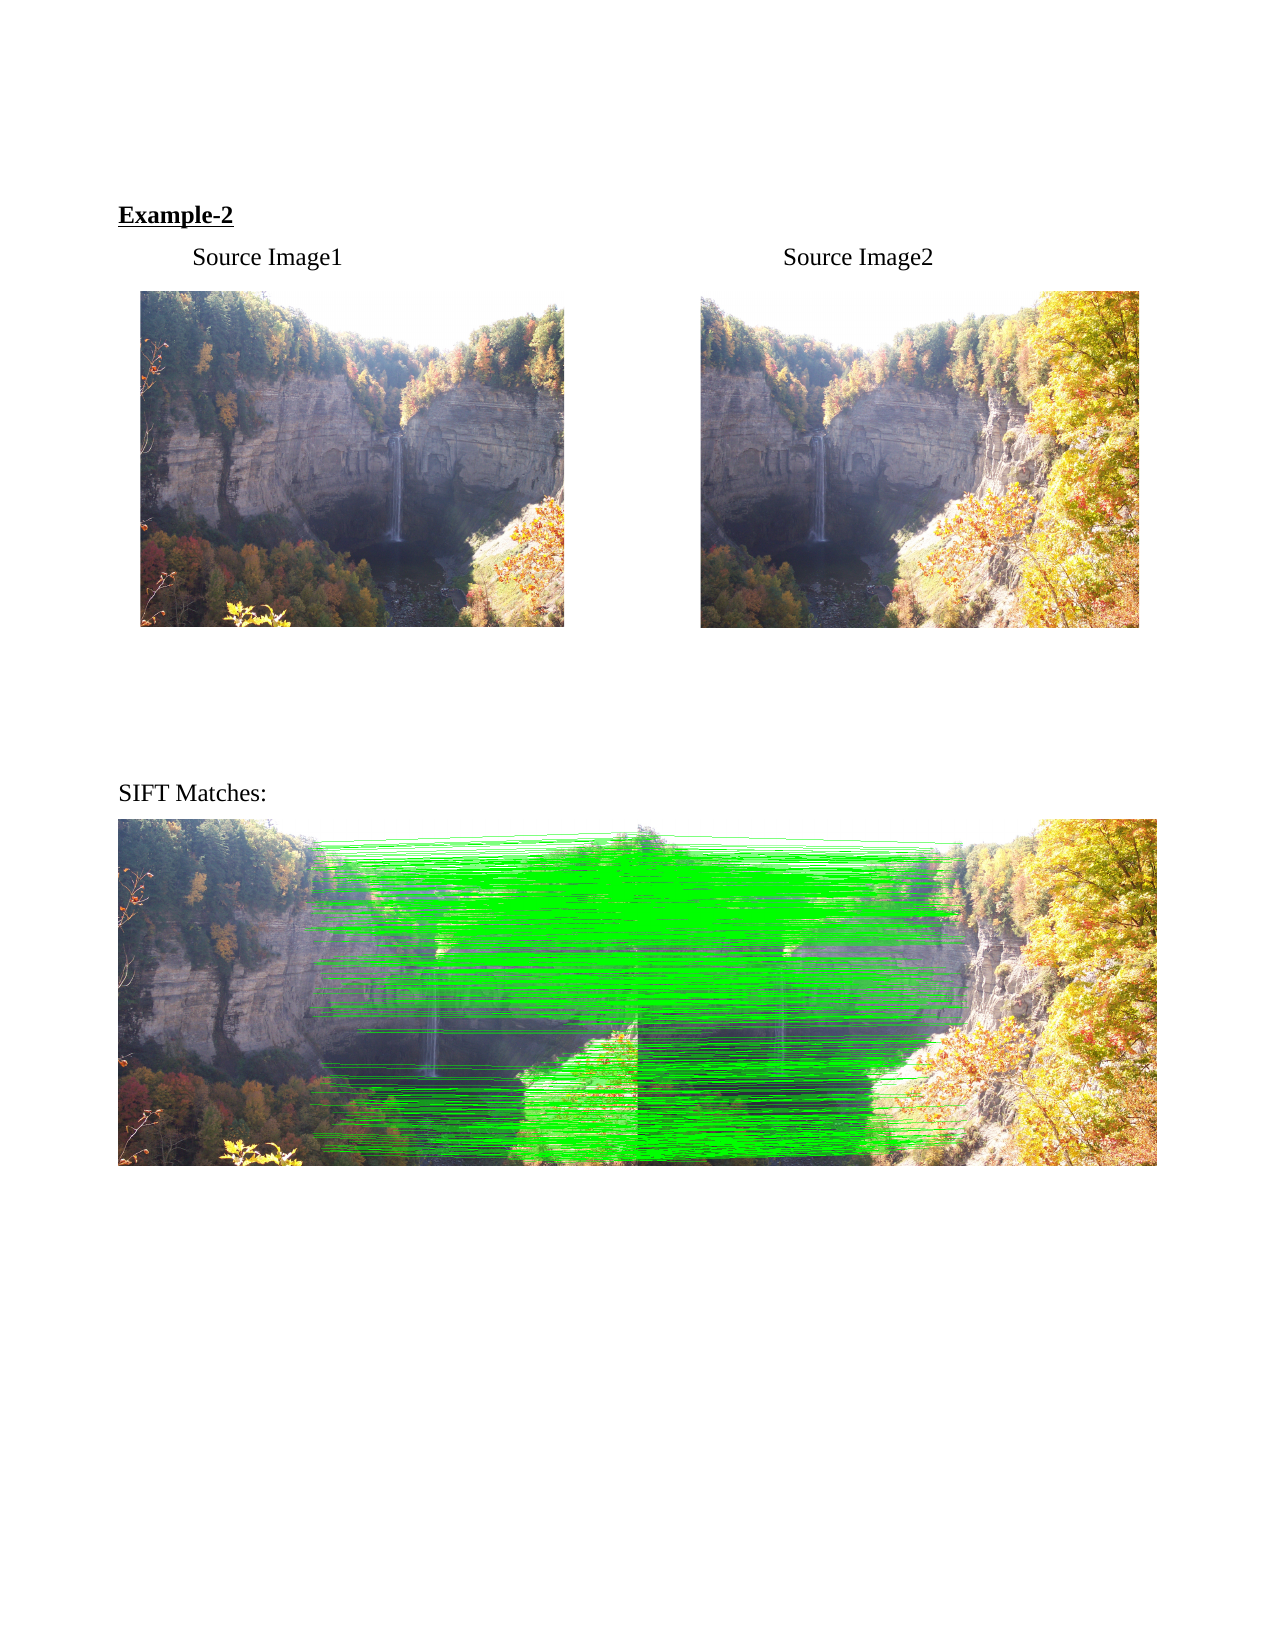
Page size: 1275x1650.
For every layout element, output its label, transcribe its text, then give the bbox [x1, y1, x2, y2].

picture [118, 819, 1157, 1166]
text Source Image1 Source Image2 [118, 242, 1157, 271]
picture [140, 291, 565, 627]
text Example-2 [118, 201, 1157, 229]
text SIFT Matches: [118, 778, 1157, 807]
picture [700, 291, 1140, 628]
